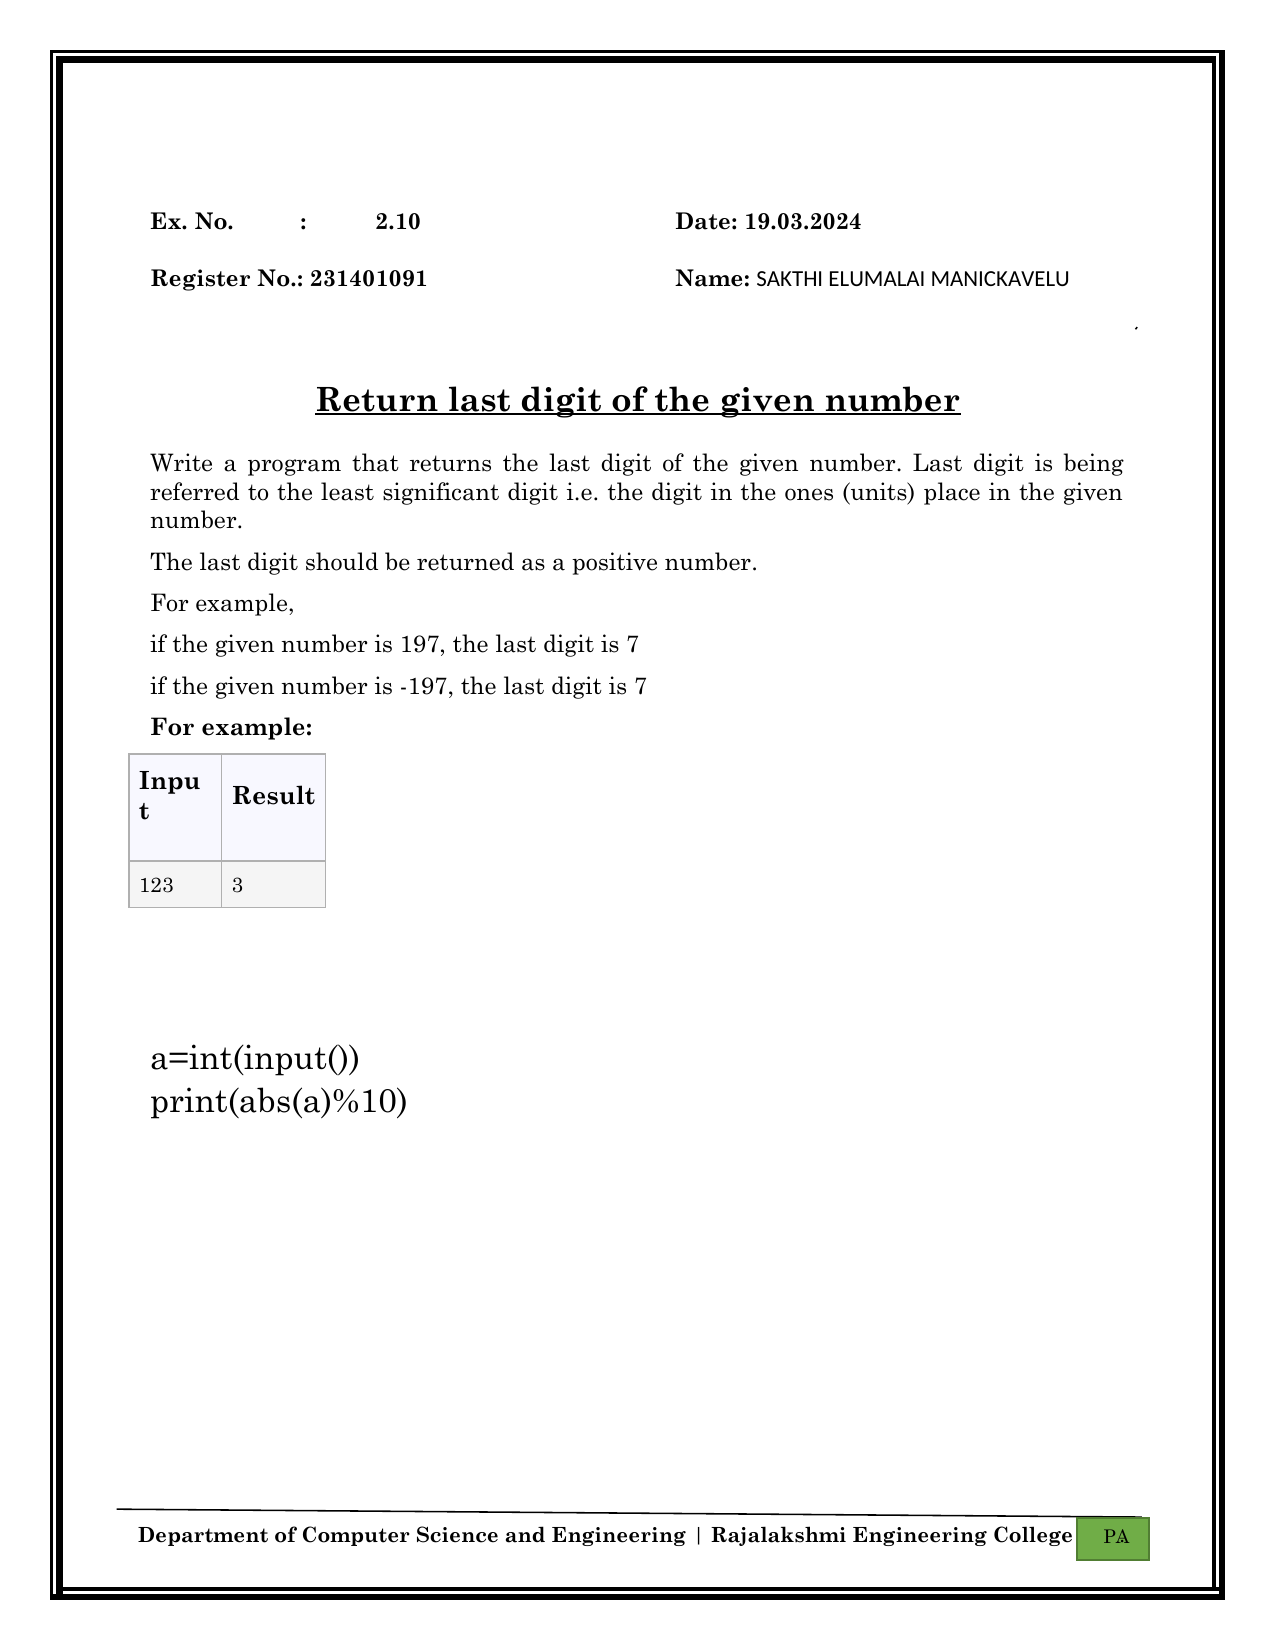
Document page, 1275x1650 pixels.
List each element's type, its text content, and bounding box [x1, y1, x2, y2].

text if the given number is 197, the last digit is 7 [150, 629, 1125, 658]
table_header Input [130, 755, 221, 860]
text The last digit should be returned as a positive number. [150, 547, 1125, 575]
table_header Result [222, 755, 325, 860]
subtitle a=int(input()) [150, 1036, 1125, 1076]
text For example, [150, 588, 1125, 617]
text Ex. No. : 2.10 Date: 19.03.2024 [150, 207, 1125, 235]
subtitle print(abs(a)%10) [150, 1079, 1125, 1119]
text For example: [150, 712, 1125, 741]
table_cell 3 [222, 862, 325, 907]
text if the given number is -197, the last digit is 7 [150, 671, 1125, 699]
text Register No.: 231401091 Name: SAKTHI ELUMALAI MANICKAVELU [150, 264, 1125, 292]
text Write a program that returns the last digit of the given number. Last digit is being referred to the least significant digit i.e. the digit in the ones (units) place in the given number. [150, 447, 1125, 534]
text Return last digit of the given number [150, 378, 1125, 418]
table_cell 123 [130, 862, 221, 907]
